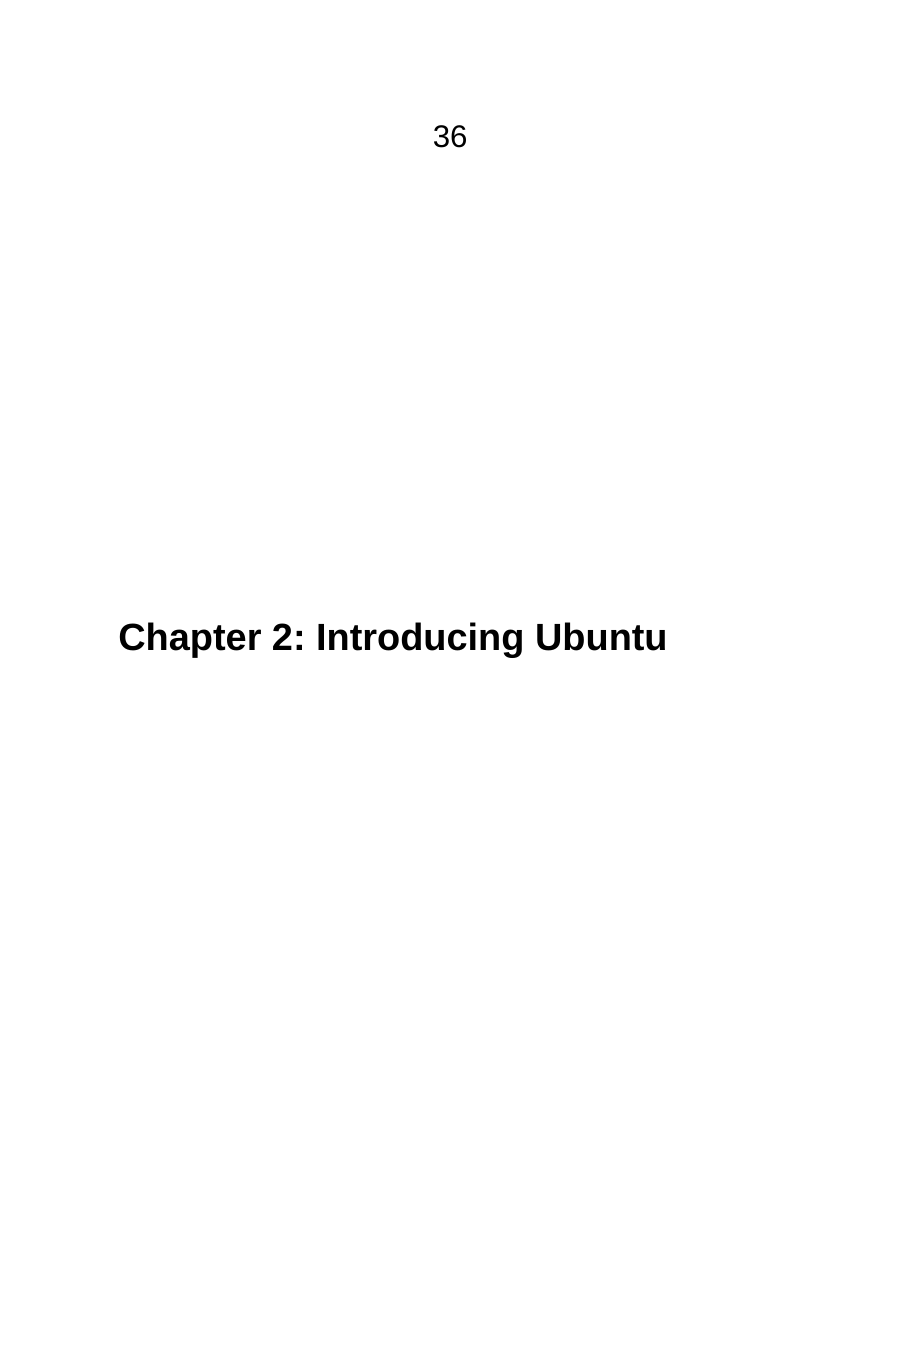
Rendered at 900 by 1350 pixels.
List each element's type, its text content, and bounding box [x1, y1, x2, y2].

subtitle Chapter 2: Introducing Ubuntu [118, 614, 782, 658]
